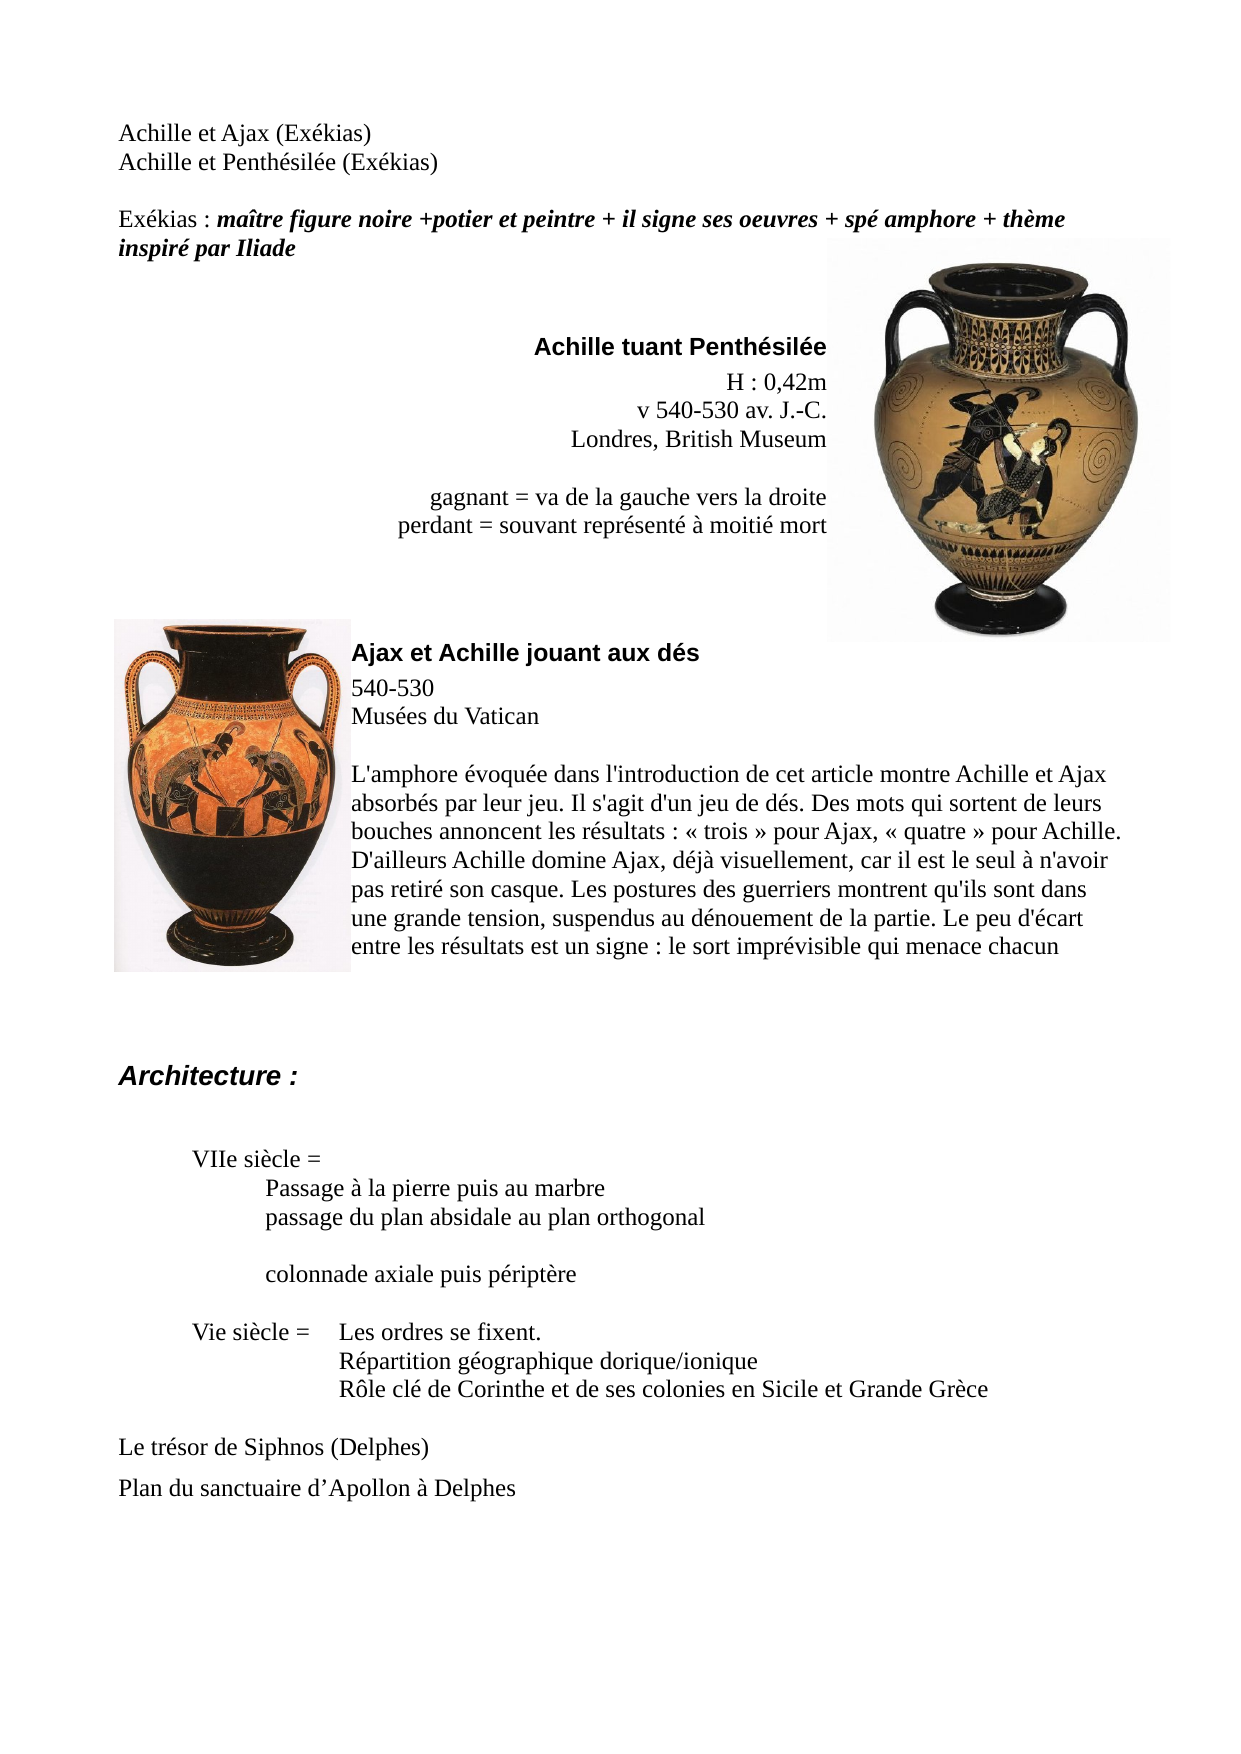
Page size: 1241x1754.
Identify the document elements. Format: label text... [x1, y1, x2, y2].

text Musées du Vatican [351, 701, 1122, 730]
text Passage à la pierre puis au marbre [118, 1173, 1122, 1202]
picture [114, 619, 351, 972]
text passage du plan absidale au plan orthogonal [118, 1202, 1122, 1231]
text v 540-530 av. J.-C. [118, 395, 826, 424]
text Exékias : maître figure noire +potier et peintre + il signe ses oeuvres + spé amphore + thème inspiré par Iliade [118, 204, 1122, 262]
text Répartition géographique dorique/ionique [118, 1346, 1122, 1374]
text colonnade axiale puis périptère [118, 1259, 1122, 1288]
text Rôle clé de Corinthe et de ses colonies en Sicile et Grande Grèce [118, 1374, 1122, 1403]
text 540-530 [351, 673, 1122, 701]
picture [826, 238, 1171, 642]
text Vie siècle = Les ordres se fixent. [118, 1317, 1122, 1346]
text L'amphore évoquée dans l'introduction de cet article montre Achille et Ajax absorbés par leur jeu. Il s'agit d'un jeu de dés. Des mots qui sortent de leurs bouches annoncent les résultats : « trois » pour Ajax, « quatre » pour Achille. D'ailleurs Achille domine Ajax, déjà visuellement, car il est le seul à n'avoir pas retiré son casque. Les postures des guerriers montrent qu'ils sont dans une grande tension, suspendus au dénouement de la partie. Le peu d'écart entre les résultats est un signe : le sort imprévisible qui menace chacun [351, 759, 1122, 960]
text H : 0,42m [118, 367, 826, 395]
text perdant = souvant représenté à moitié mort [118, 510, 826, 539]
text VIIe siècle = [118, 1144, 1122, 1173]
text Le trésor de Siphnos (Delphes) [118, 1432, 1122, 1461]
text gagnant = va de la gauche vers la droite [118, 482, 826, 510]
text Achille et Penthésilée (Exékias) [118, 147, 1122, 176]
subtitle Ajax et Achille jouant aux dés [351, 638, 1122, 666]
text Londres, British Museum [118, 424, 826, 453]
subtitle Architecture : [118, 1059, 1122, 1091]
text Achille et Ajax (Exékias) [118, 118, 1122, 147]
subtitle Achille tuant Penthésilée [118, 332, 826, 360]
text Plan du sanctuaire d’Apollon à Delphes [118, 1473, 1122, 1502]
